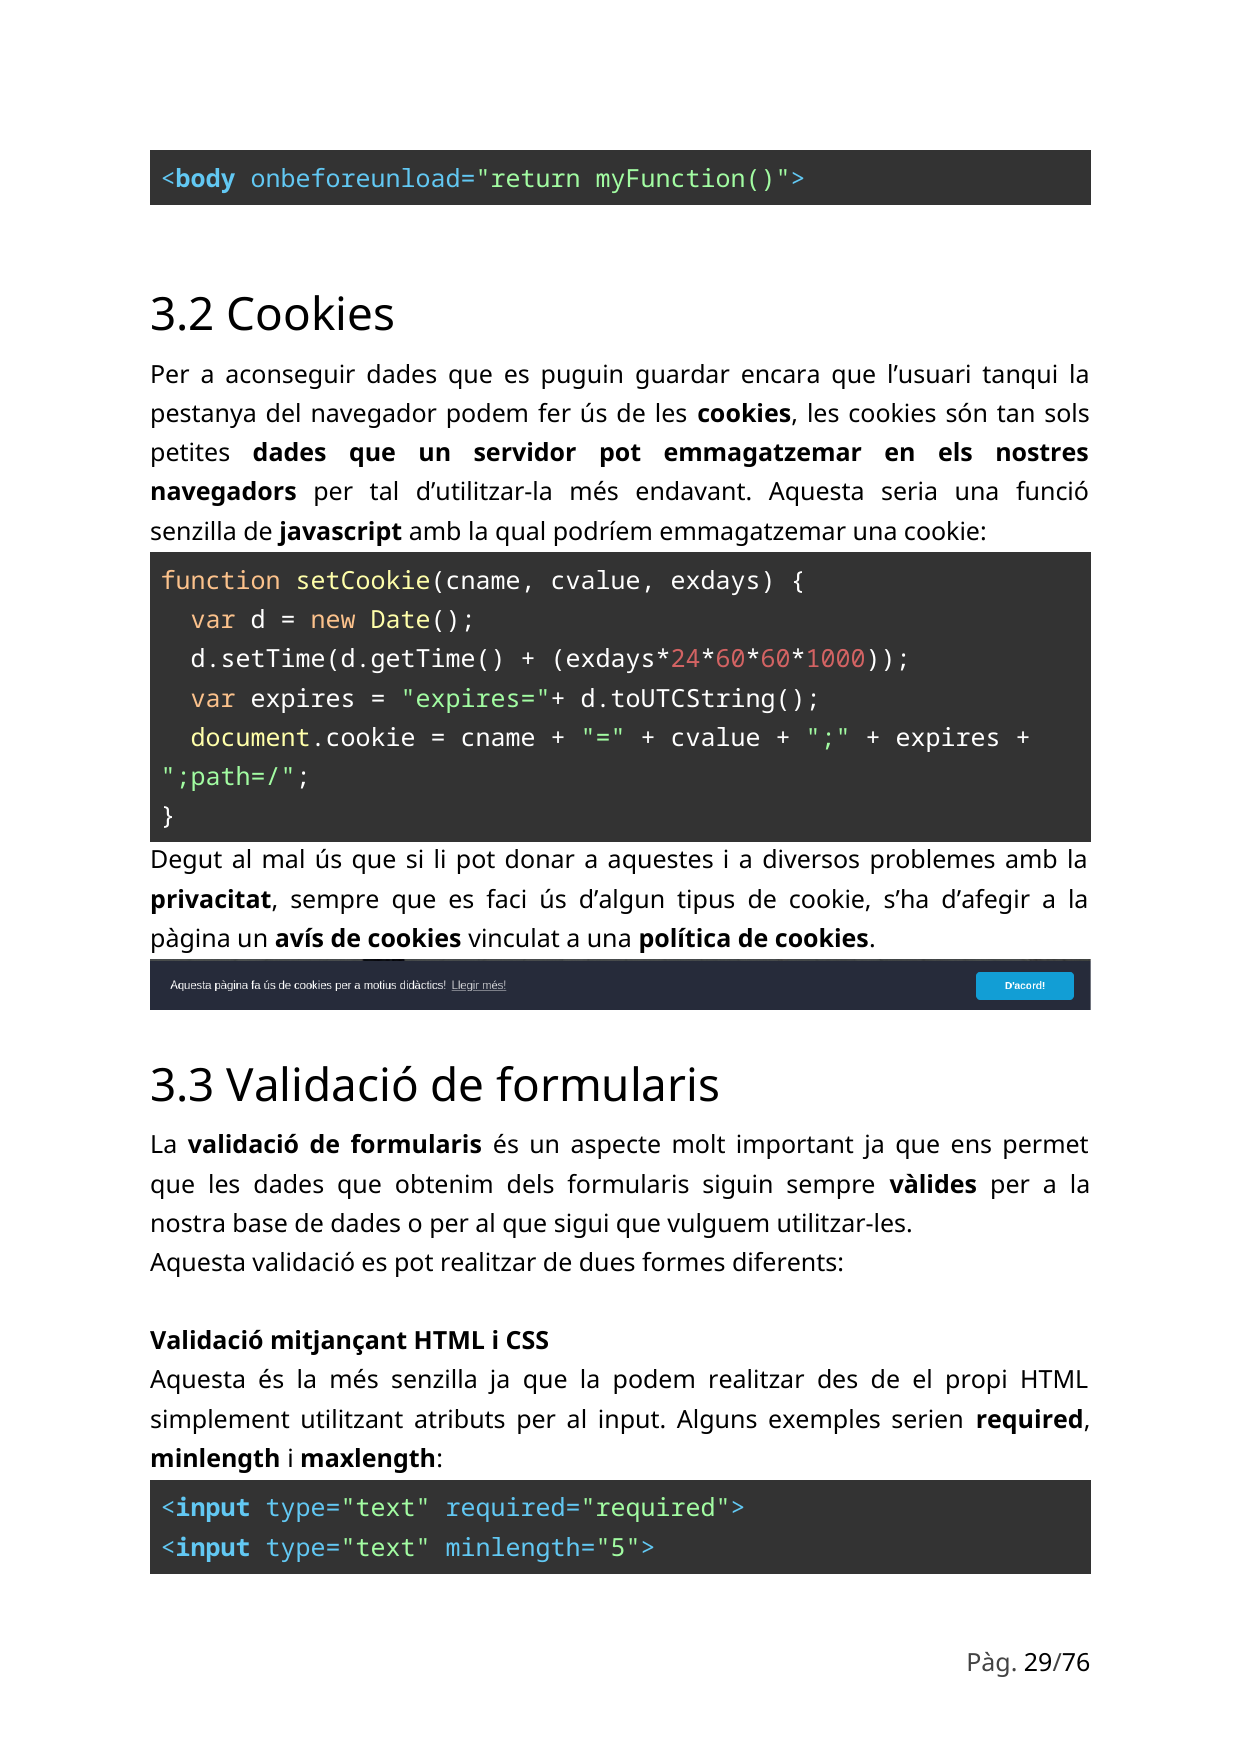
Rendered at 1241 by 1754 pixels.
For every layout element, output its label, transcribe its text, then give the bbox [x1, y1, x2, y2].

table_header <input type="text" required="required"> <input type="text" minlength="5"> [150, 1480, 1091, 1574]
text La validació de formularis és un aspecte molt important ja que ens permet que les dades que obtenim dels formularis siguin sempre vàlides per a la nostra base de dades o per al que sigui que vulguem utilitzar-les. [150, 1127, 1090, 1239]
subtitle 3.3 Validació de formularis [150, 1052, 1090, 1115]
picture [150, 959, 1091, 1010]
text Aquesta és la més senzilla ja que la podem realitzar des de el propi HTML simplement utilitzant atributs per al input. Alguns exemples serien required, minlength i maxlength: [150, 1362, 1090, 1474]
text Per a aconseguir dades que es puguin guardar encara que l’usuari tanqui la pestanya del navegador podem fer ús de les cookies, les cookies són tan sols petites dades que un servidor pot emmagatzemar en els nostres navegadors per tal d’utilitzar-la més endavant. Aquesta seria una funció senzilla de javascript amb la qual podríem emmagatzemar una cookie: [150, 356, 1090, 547]
table_header <body onbeforeunload="return myFunction()"> [150, 150, 1091, 205]
table_header function setCookie(cname, cvalue, exdays) { var d = new Date(); d.setTime(d.getTime() + (exdays*24*60*60*1000)); var expires = "expires="+ d.toUTCString(); document.cookie = cname + "=" + cvalue + ";" + expires + ";path=/"; } [150, 552, 1091, 842]
text Degut al mal ús que si li pot donar a aquestes i a diversos problemes amb la privacitat, sempre que es faci ús d’algun tipus de cookie, s’ha d’afegir a la pàgina un avís de cookies vinculat a una política de cookies. [150, 842, 1090, 954]
text Validació mitjançant HTML i CSS [150, 1323, 1090, 1357]
subtitle 3.2 Cookies [150, 282, 1090, 344]
text Aquesta validació es pot realitzar de dues formes diferents: [150, 1245, 1090, 1279]
